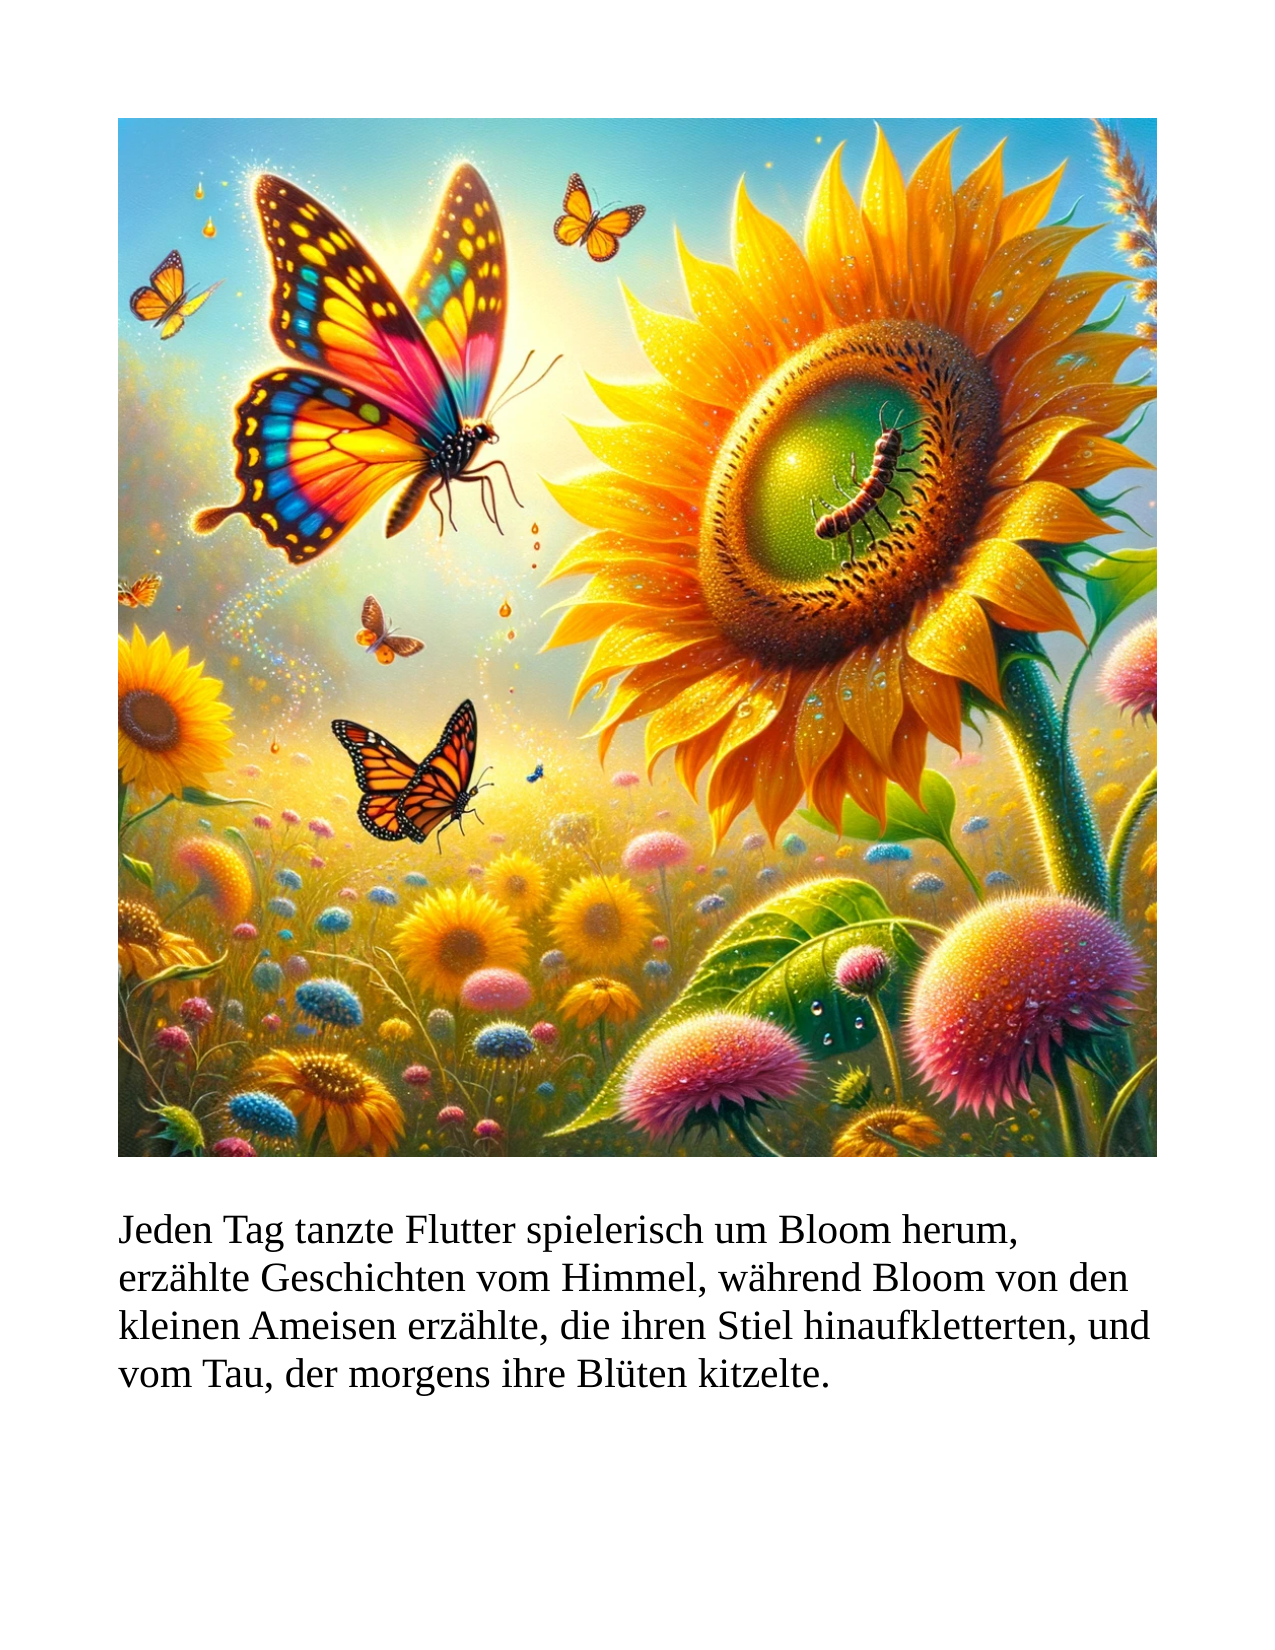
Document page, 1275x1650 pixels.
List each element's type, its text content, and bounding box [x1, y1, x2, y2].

text Jeden Tag tanzte Flutter spielerisch um Bloom herum, erzählte Geschichten vom Himmel, während Bloom von den kleinen Ameisen erzählte, die ihren Stiel hinaufkletterten, und vom Tau, der morgens ihre Blüten kitzelte. [118, 1205, 1157, 1396]
picture [118, 118, 1157, 1157]
